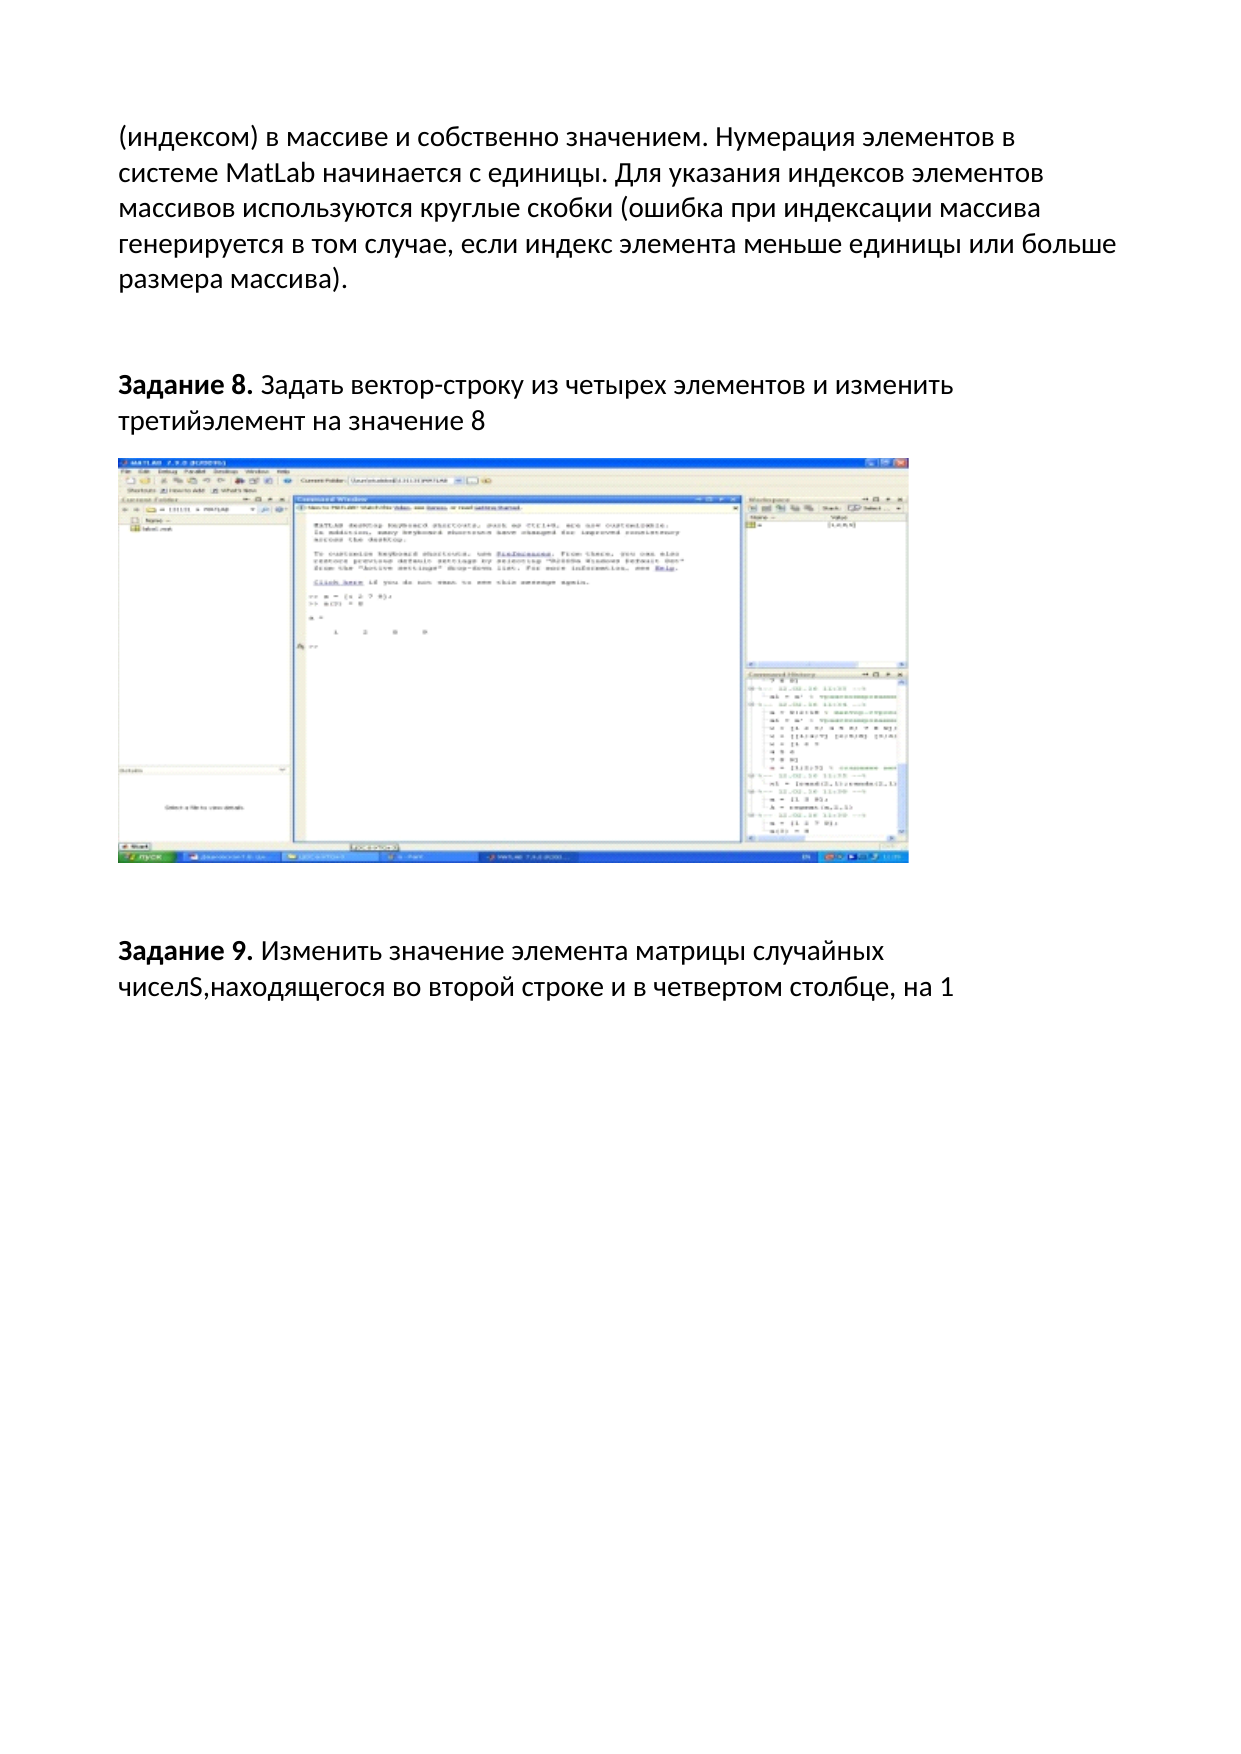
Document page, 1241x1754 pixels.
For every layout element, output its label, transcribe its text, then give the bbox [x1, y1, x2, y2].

text (индексом) в массиве и собственно значением. Нумерация элементов в системе MatLab начинается с единицы. Для указания индексов элементов массивов используются круглые скобки (ошибка при индексации массива генерируется в том случае, если индекс элемента меньше единицы или больше размера массива). [118, 118, 1122, 296]
text Задание 8. Задать вектор-строку из четырех элементов и изменить третийэлемент на значение 8 [118, 366, 1122, 437]
text Задание 9. Изменить значение элемента матрицы случайных чиселS,находящегося во второй строке и в четвертом столбце, на 1 [118, 932, 1122, 1004]
